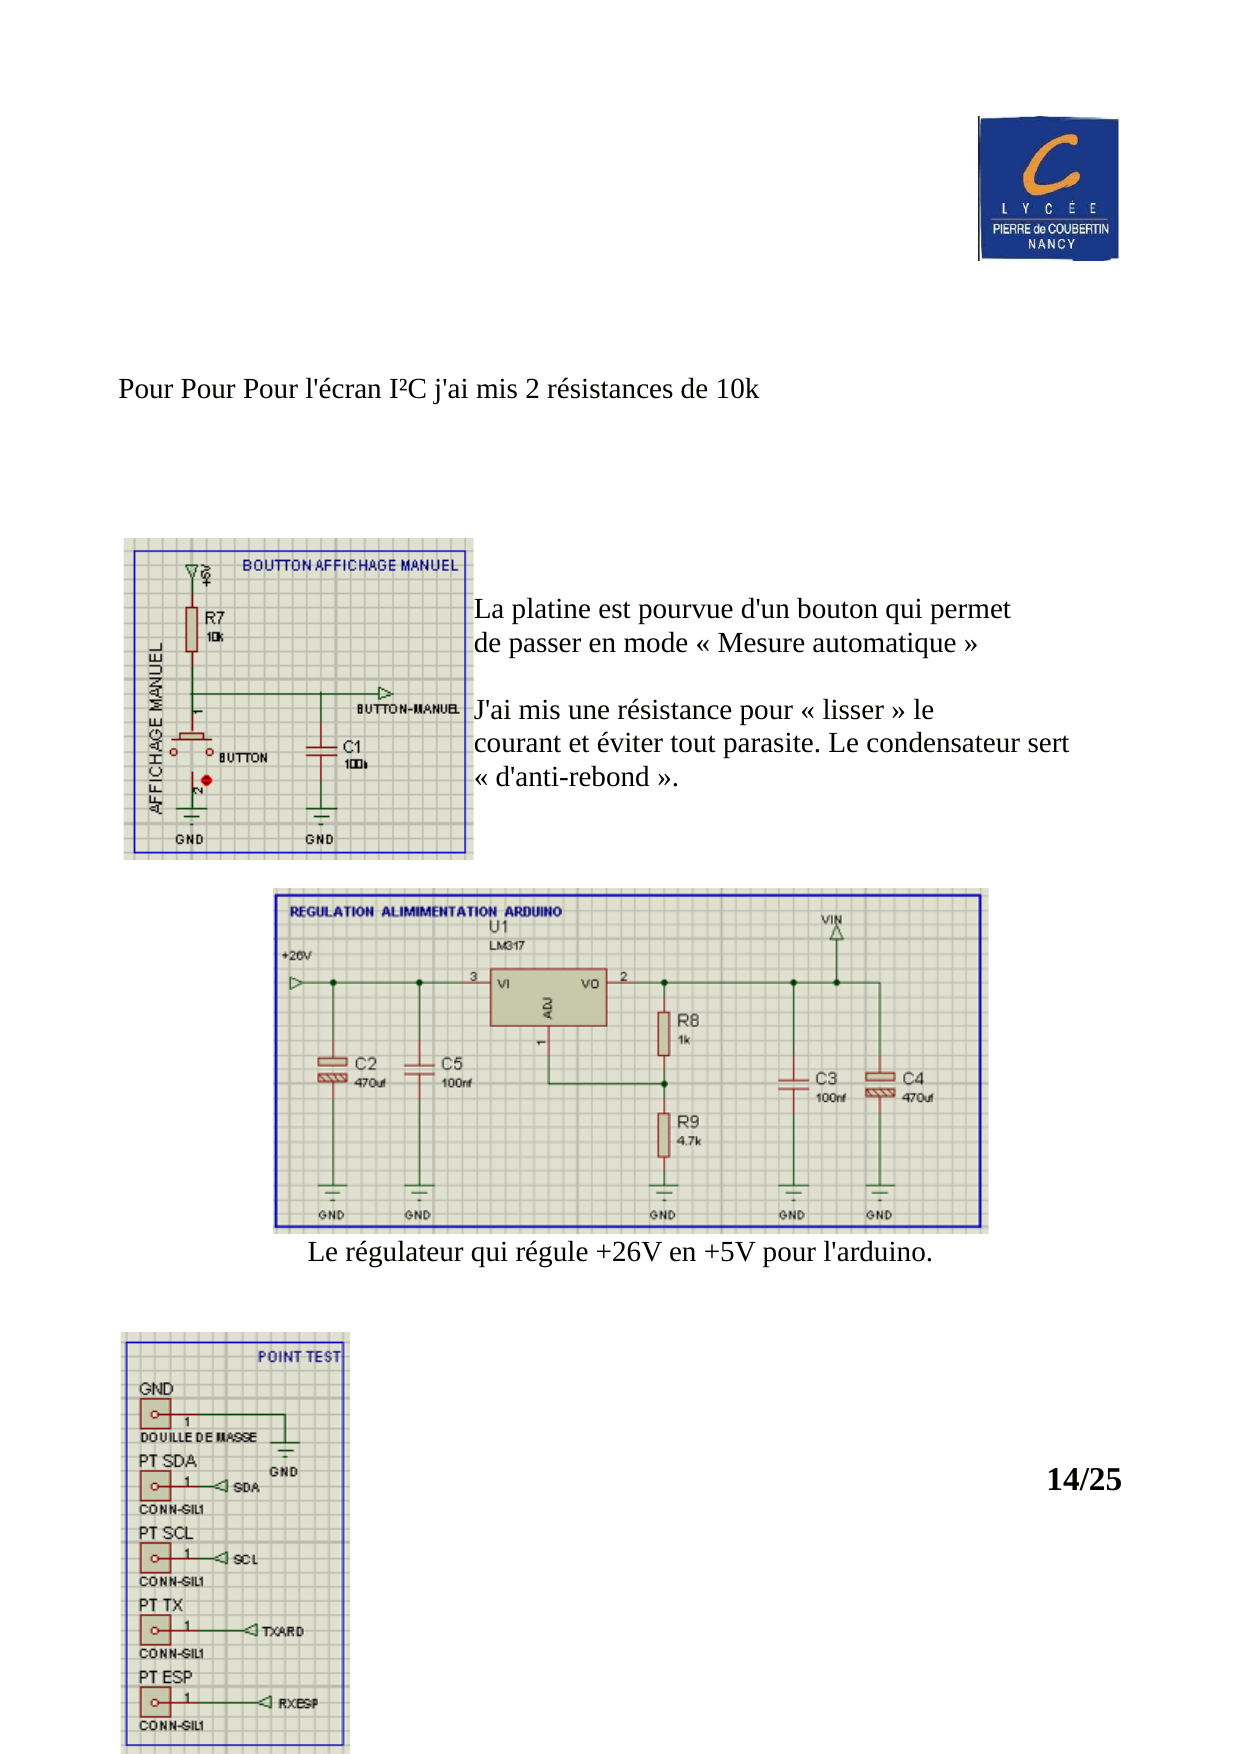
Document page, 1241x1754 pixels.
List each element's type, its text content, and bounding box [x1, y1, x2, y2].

picture [272, 888, 989, 1234]
text 14/25 [351, 1459, 1122, 1497]
text J'ai mis une résistance pour « lisser » le [474, 692, 1122, 726]
picture [120, 1332, 351, 1754]
text Pour Pour Pour l'écran I²C j'ai mis 2 résistances de 10k [118, 371, 1122, 404]
picture [975, 116, 1120, 261]
text courant et éviter tout parasite. Le condensateur sert « d'anti-rebond ». [474, 726, 1122, 793]
picture [123, 538, 474, 860]
text de passer en mode « Mesure automatique » [474, 625, 1122, 658]
text Le régulateur qui régule +26V en +5V pour l'arduino. [118, 869, 1122, 1267]
text La platine est pourvue d'un bouton qui permet [474, 591, 1122, 625]
